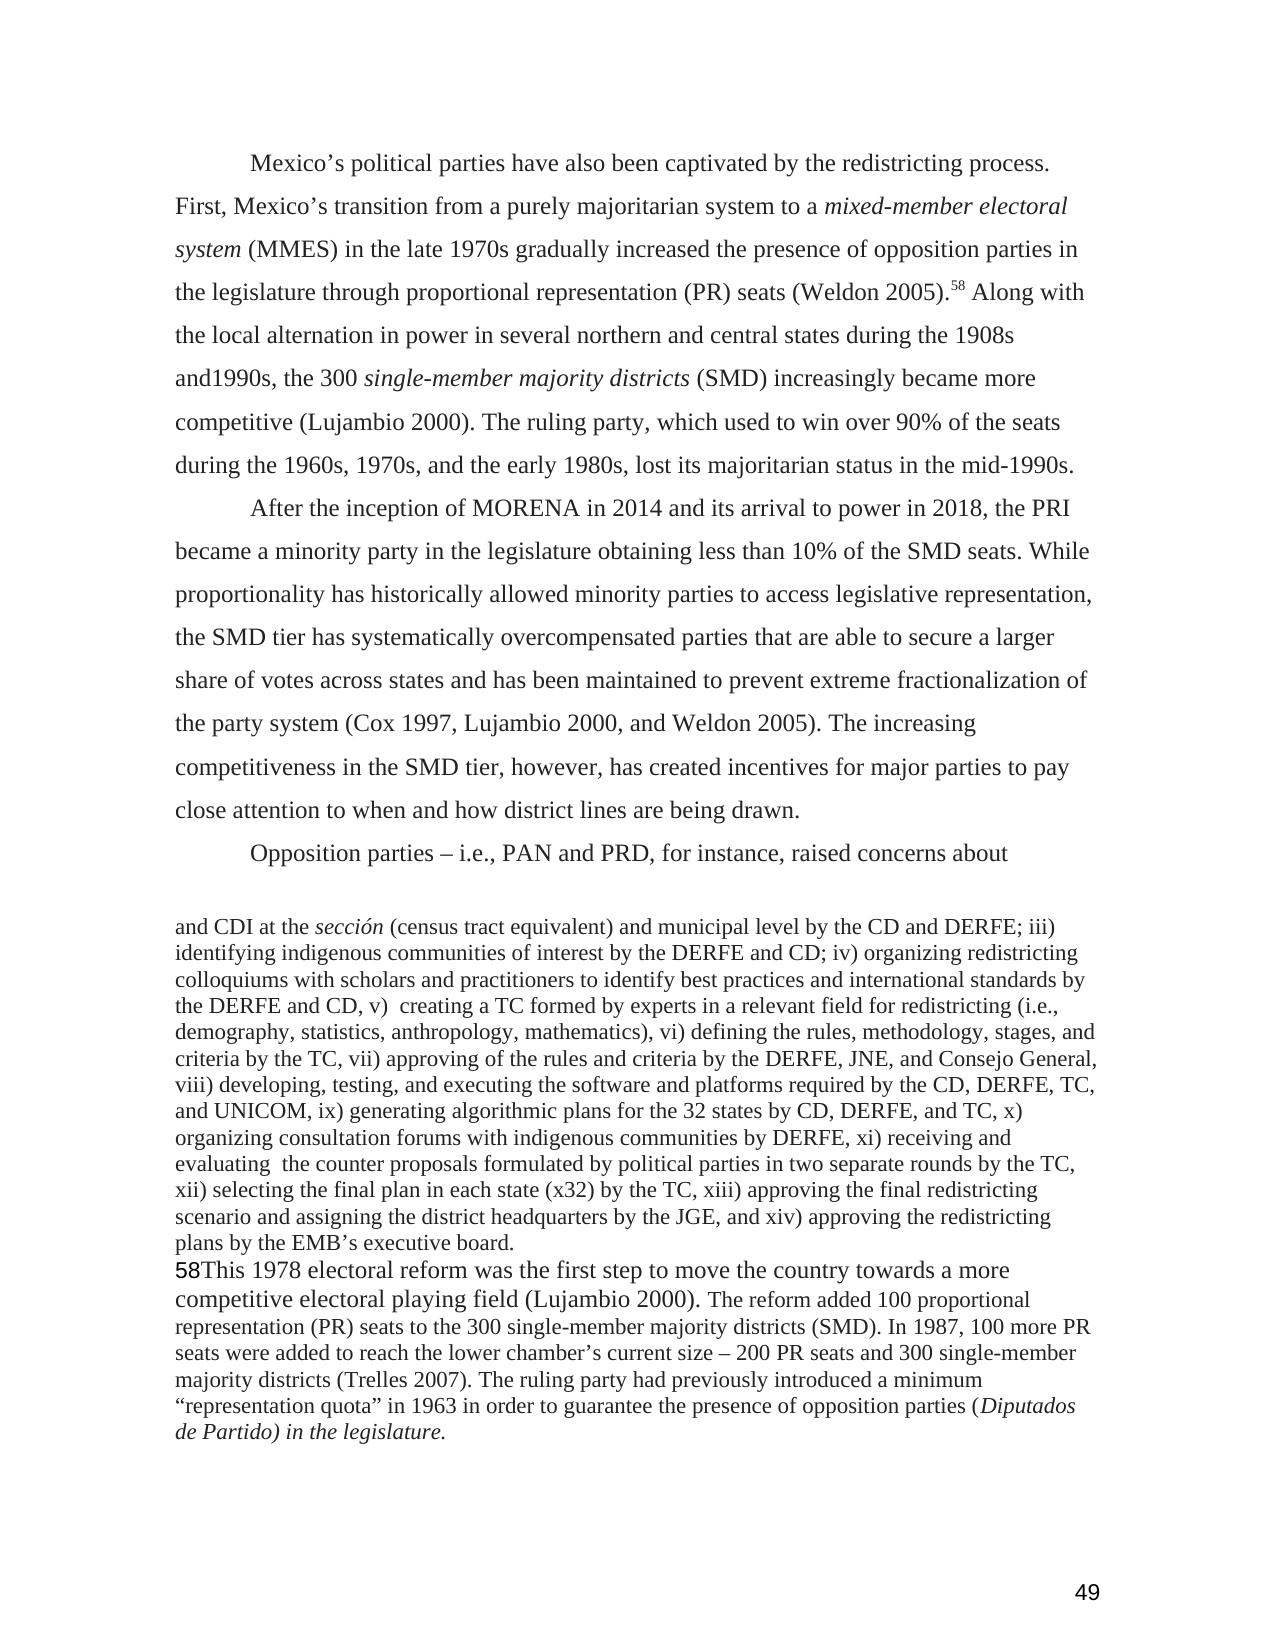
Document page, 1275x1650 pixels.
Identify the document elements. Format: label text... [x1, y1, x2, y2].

text Opposition parties – i.e., PAN and PRD, for instance, raised concerns about [175, 838, 1100, 867]
text Mexico’s political parties have also been captivated by the redistricting process. First, Mexico’s transition from a purely majoritarian system to a mixed-member electoral system (MMES) in the late 1970s gradually increased the presence of opposition parties in the legislature through proportional representation (PR) seats (Weldon 2005). Along with the local alternation in power in several northern and central states during the 1908s and1990s, the 300 single-member majority districts (SMD) increasingly became more competitive (Lujambio 2000). The ruling party, which used to win over 90% of the seats during the 1960s, 1970s, and the early 1980s, lost its majoritarian status in the mid-1990s. [175, 148, 1100, 478]
text After the inception of MORENA in 2014 and its arrival to power in 2018, the PRI became a minority party in the legislature obtaining less than 10% of the SMD seats. While proportionality has historically allowed minority parties to access legislative representation, the SMD tier has systematically overcompensated parties that are able to secure a larger share of votes across states and has been maintained to prevent extreme fractionalization of the party system (Cox 1997, Lujambio 2000, and Weldon 2005). The increasing competitiveness in the SMD tier, however, has created incentives for major parties to pay close attention to when and how district lines are being drawn. [175, 493, 1100, 823]
text This 1978 electoral reform was the first step to move the country towards a more competitive electoral playing field (Lujambio 2000). The reform added 100 proportional representation (PR) seats to the 300 single-member majority districts (SMD). In 1987, 100 more PR seats were added to reach the lower chamber’s current size – 200 PR seats and 300 single-member majority districts (Trelles 2007). The ruling party had previously introduced a minimum “representation quota” in 1963 in order to guarantee the presence of opposition parties (Diputados de Partido) in the legislature. [175, 1256, 1100, 1445]
text and CDI at the sección (census tract equivalent) and municipal level by the CD and DERFE; iii) identifying indigenous communities of interest by the DERFE and CD; iv) organizing redistricting colloquiums with scholars and practitioners to identify best practices and international standards by the DERFE and CD, v) creating a TC formed by experts in a relevant field for redistricting (i.e., demography, statistics, anthropology, mathematics), vi) defining the rules, methodology, stages, and criteria by the TC, vii) approving of the rules and criteria by the DERFE, JNE, and Consejo General, viii) developing, testing, and executing the software and platforms required by the CD, DERFE, TC, and UNICOM, ix) generating algorithmic plans for the 32 states by CD, DERFE, and TC, x) organizing consultation forums with indigenous communities by DERFE, xi) receiving and evaluating the counter proposals formulated by political parties in two separate rounds by the TC, xii) selecting the final plan in each state (x32) by the TC, xiii) approving the final redistricting scenario and assigning the district headquarters by the JGE, and xiv) approving the redistricting plans by the EMB’s executive board. [175, 913, 1100, 1256]
